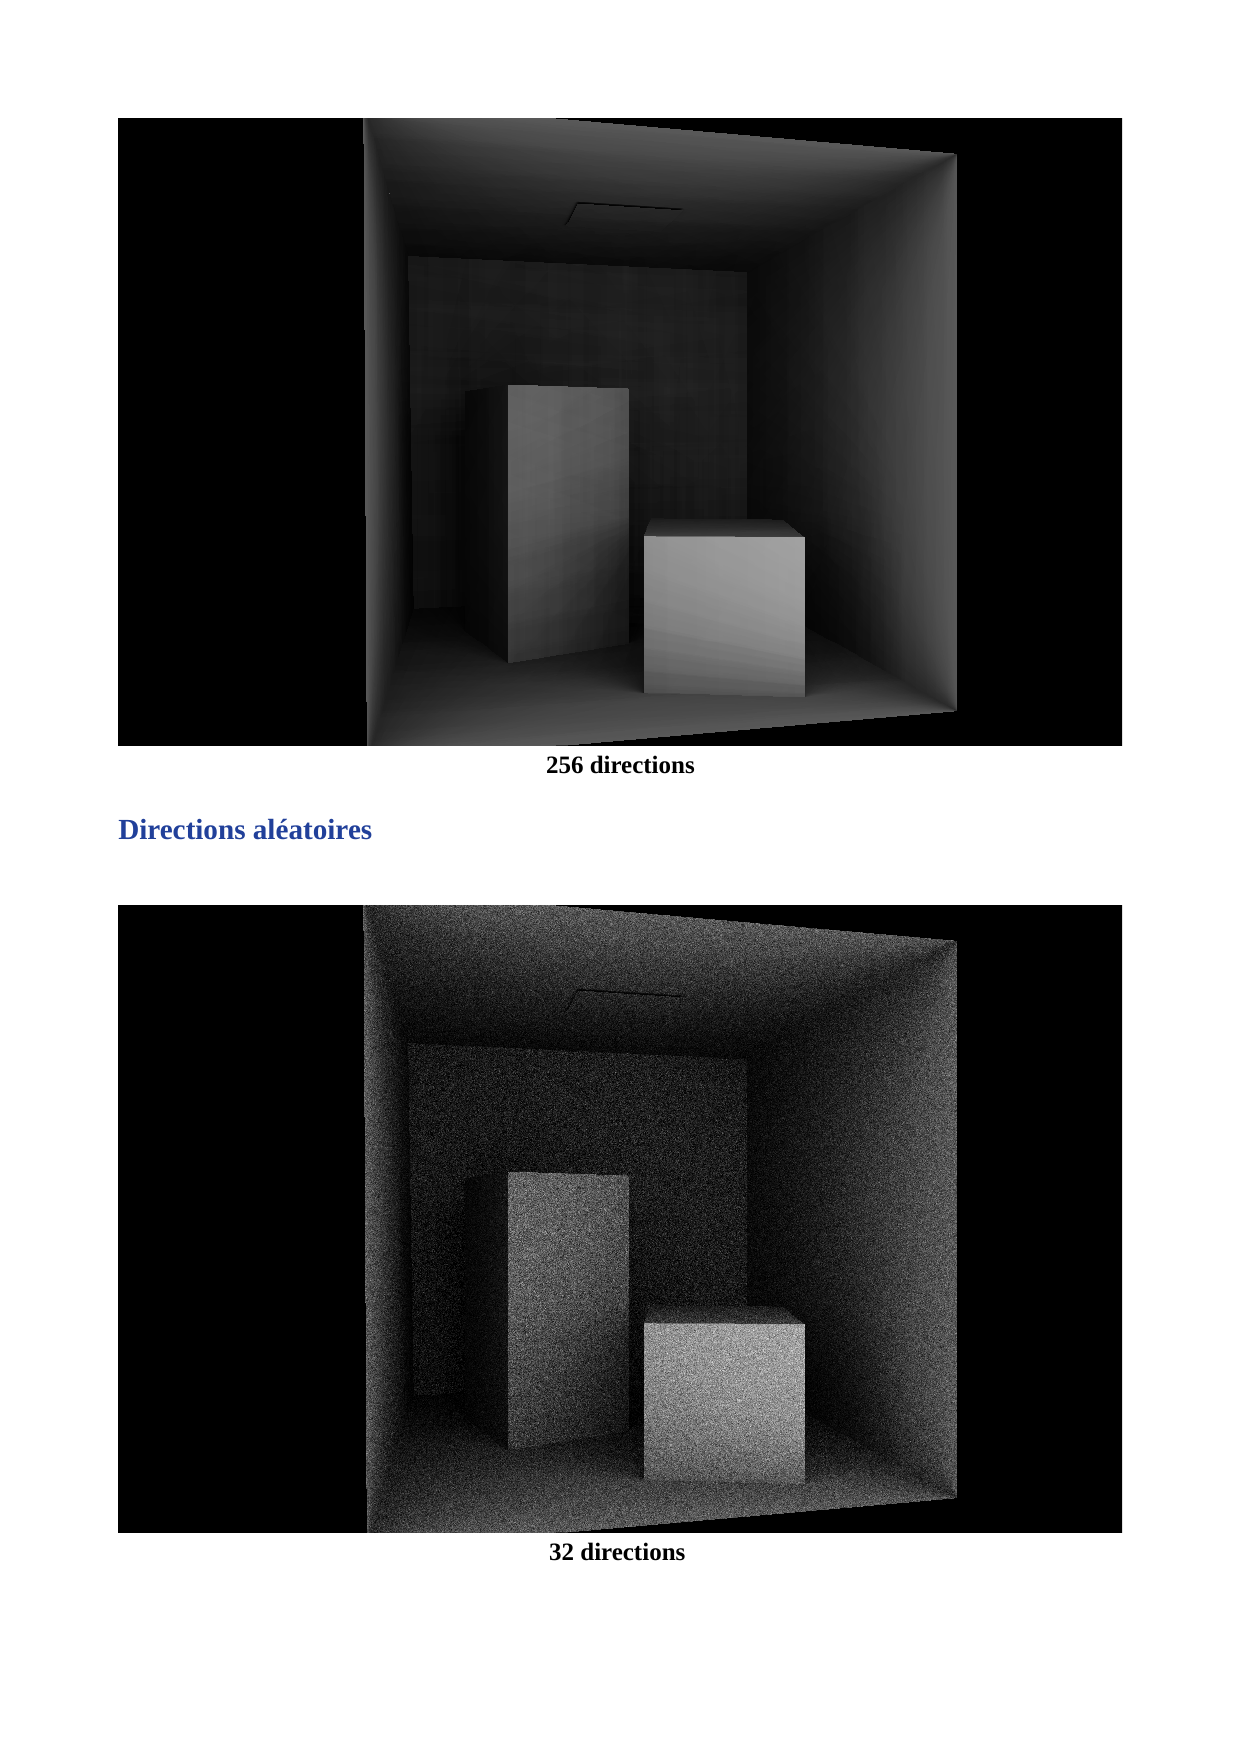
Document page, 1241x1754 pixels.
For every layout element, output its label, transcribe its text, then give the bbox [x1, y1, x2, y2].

picture [118, 118, 1123, 746]
picture [118, 905, 1123, 1533]
subtitle Directions aléatoires [118, 812, 1122, 846]
text 32 directions [118, 1533, 1122, 1566]
text 256 directions [118, 746, 1122, 778]
